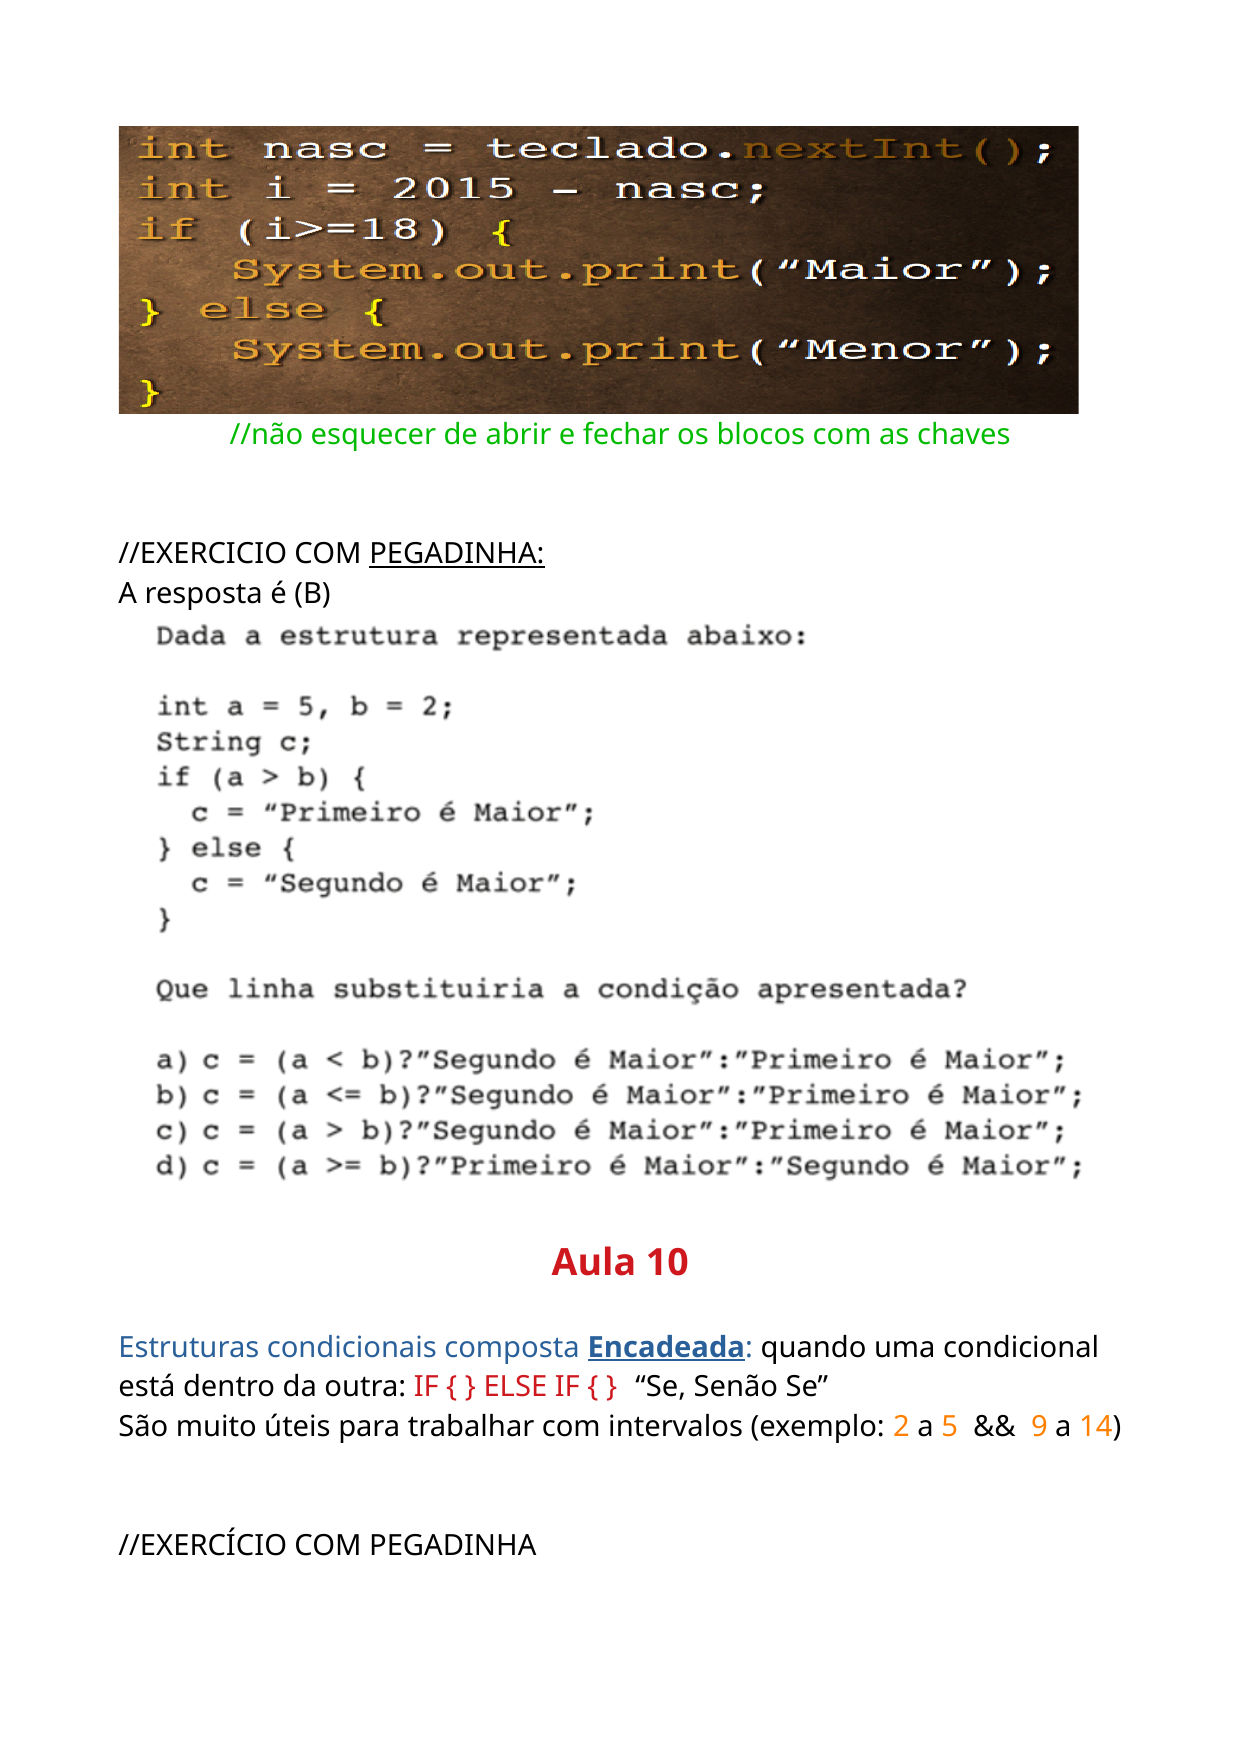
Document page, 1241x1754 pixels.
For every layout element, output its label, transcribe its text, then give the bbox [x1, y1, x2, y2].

text São muito úteis para trabalhar com intervalos (exemplo: 2 a 5 && 9 a 14) [118, 1405, 1122, 1445]
picture [118, 611, 1123, 1196]
text //EXERCICIO COM PEGADINHA: [118, 532, 1122, 572]
text A resposta é (B) [118, 572, 1122, 611]
text //EXERCÍCIO COM PEGADINHA [118, 1524, 1122, 1564]
text //não esquecer de abrir e fechar os blocos com as chaves [118, 118, 1122, 453]
text Estruturas condicionais composta Encadeada: quando uma condicional está dentro da outra: IF { } ELSE IF { } “Se, Senão Se” [118, 1326, 1122, 1405]
text Aula 10 [118, 1235, 1122, 1286]
picture [118, 126, 1079, 414]
